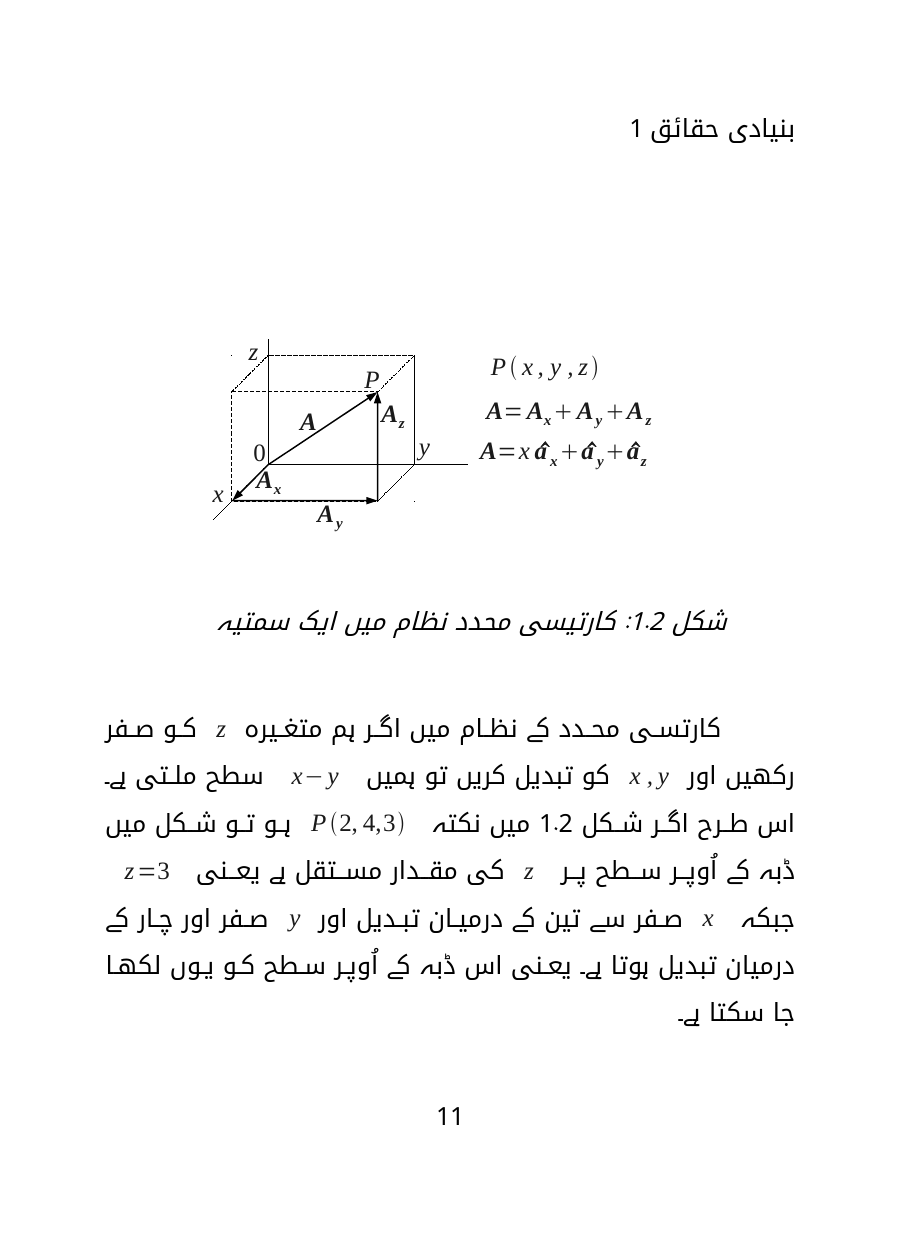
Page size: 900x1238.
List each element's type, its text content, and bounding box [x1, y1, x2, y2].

text کارتسی محدد کے نظام میں اگر ہم متغیرہکو صفر رکھیں اورکو تبدیل کریں تو ہمیں سطح ملتی ہے۔ اس طرح اگر شکل 1.2 میں نکتہ ہو تو شکل میں ڈبہ کے اُوپر سطح پر کی مقدار مستقل ہے یعنی جبکہ صفر سے تین کے درمیان تبدیل اورصفر اور چار کے درمیان تبدیل ہوتا ہے۔ یعنی اس ڈبہ کے اُوپر سطح کو یوں لکھا جا سکتا ہے۔ [105, 705, 795, 1037]
list شکل 1.2: کارتیسی محدد نظام میں ایک سمتیہ [174, 276, 726, 645]
